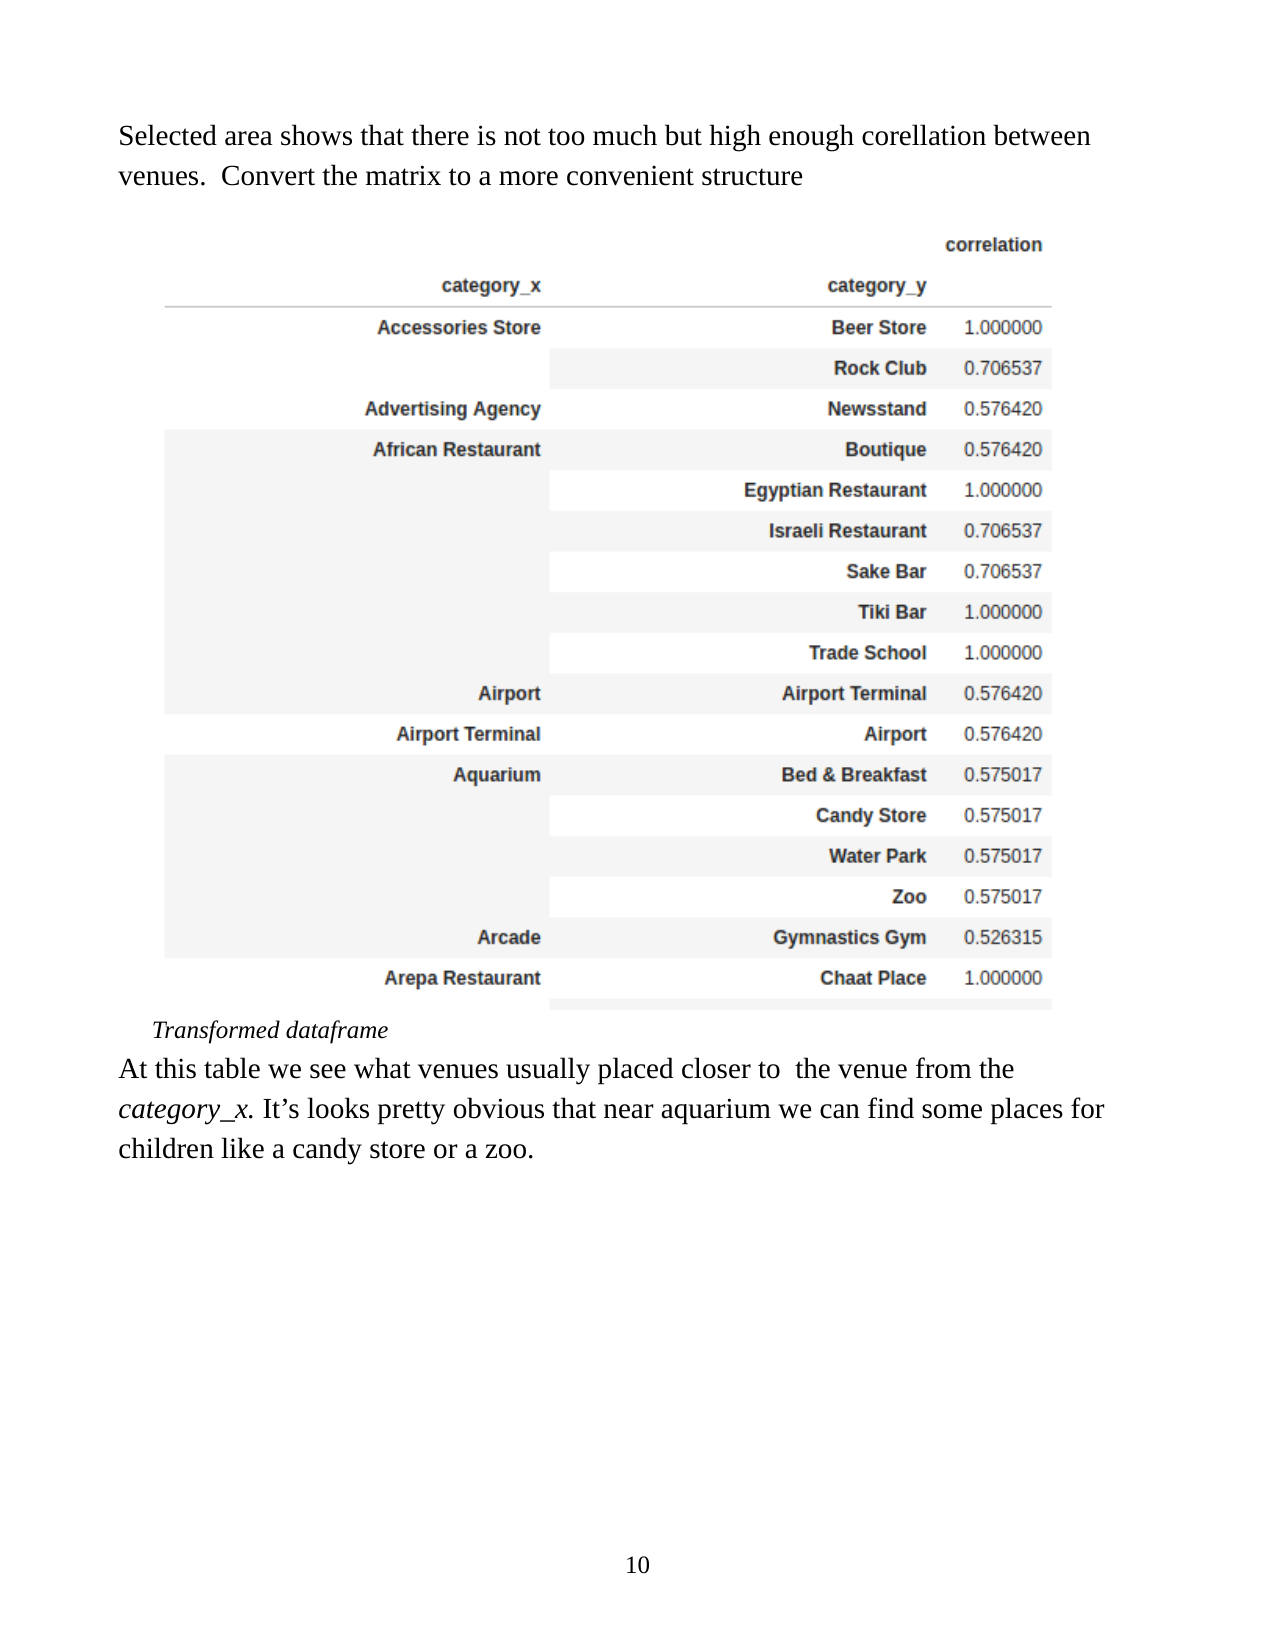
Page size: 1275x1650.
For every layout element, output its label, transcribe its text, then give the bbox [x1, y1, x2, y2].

text Transformed dataframe [152, 1010, 1123, 1044]
text At this table we see what venues usually placed closer to the venue from the category_x. It’s looks pretty obvious that near aquarium we can find some places for children like a candy store or a zoo. [118, 213, 1157, 1165]
text Selected area shows that there is not too much but high enough corellation between venues. Convert the matrix to a more convenient structure [118, 118, 1157, 192]
picture [151, 225, 1124, 1010]
